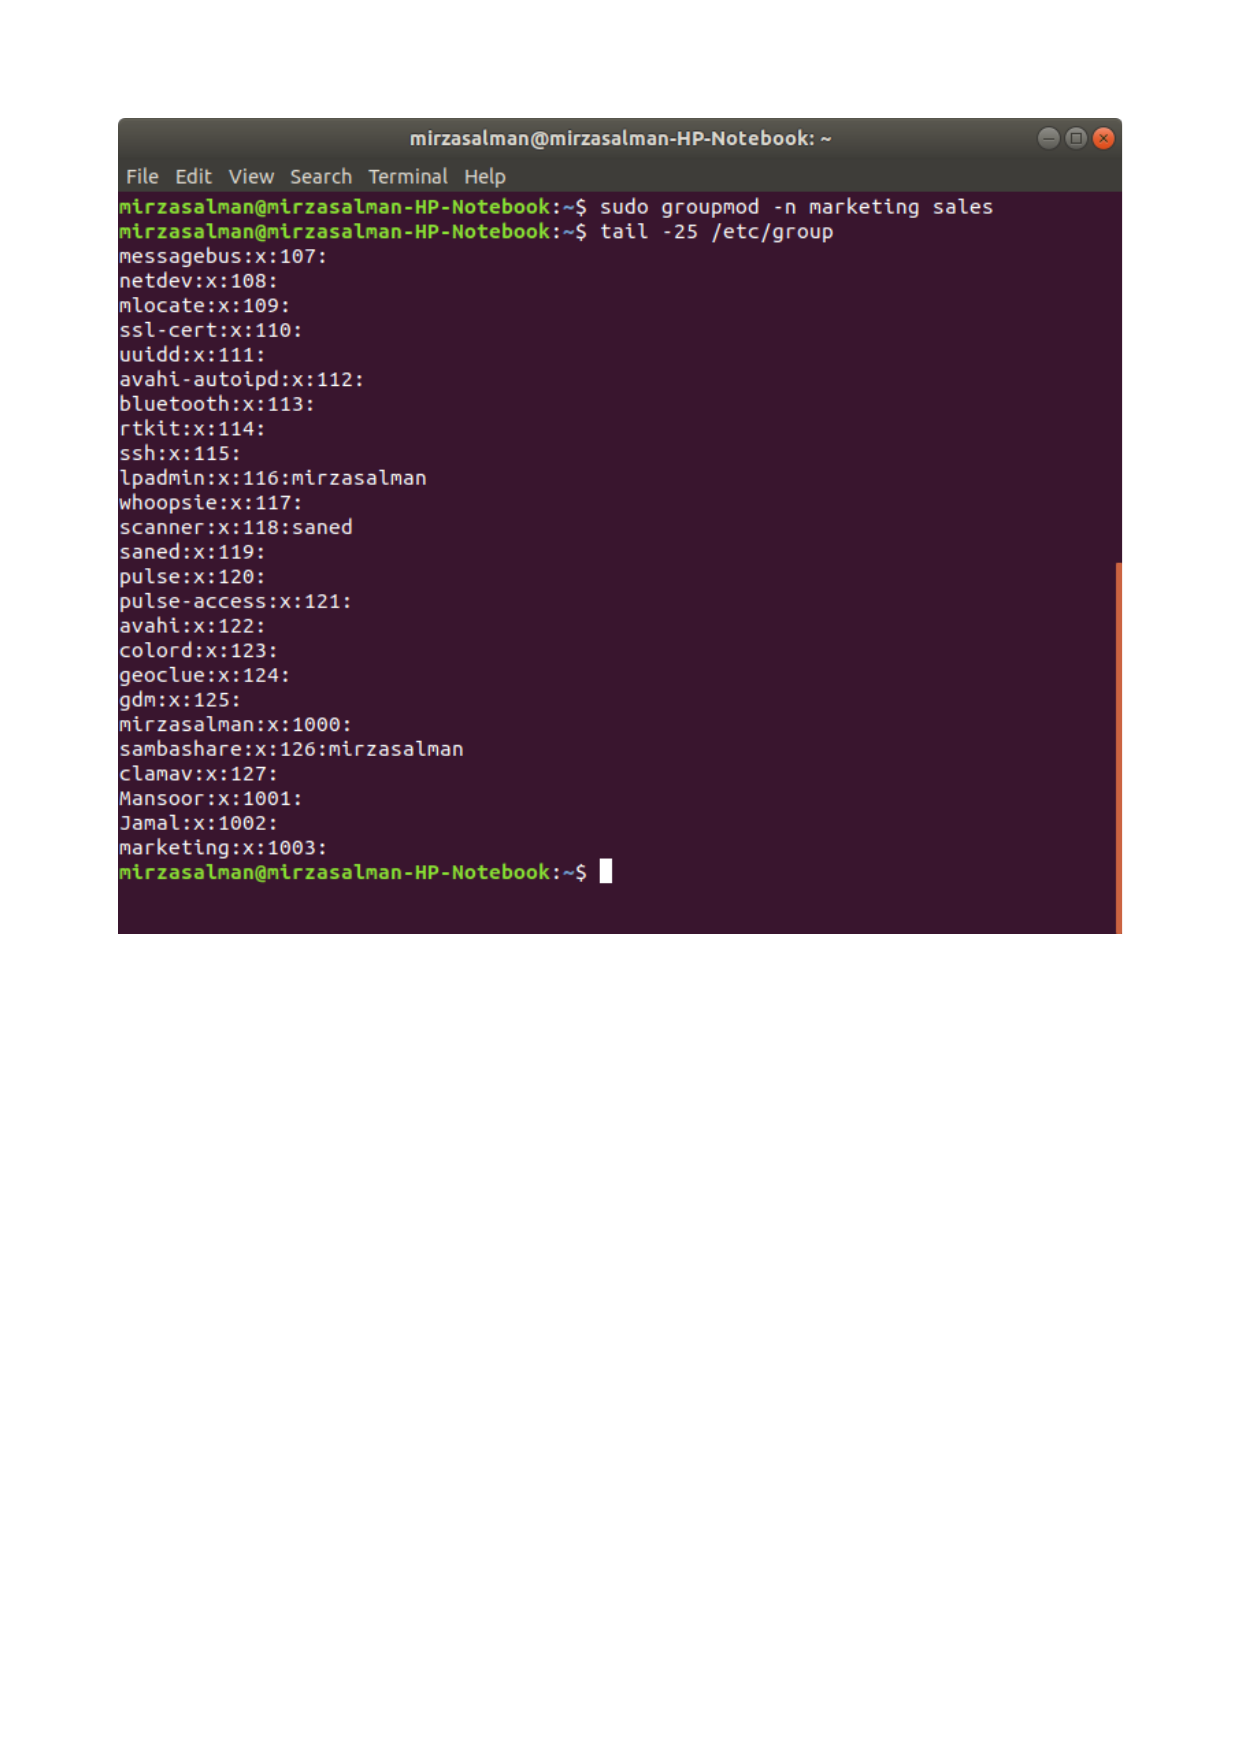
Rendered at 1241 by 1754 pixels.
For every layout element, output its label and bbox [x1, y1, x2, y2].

picture [118, 118, 1123, 934]
